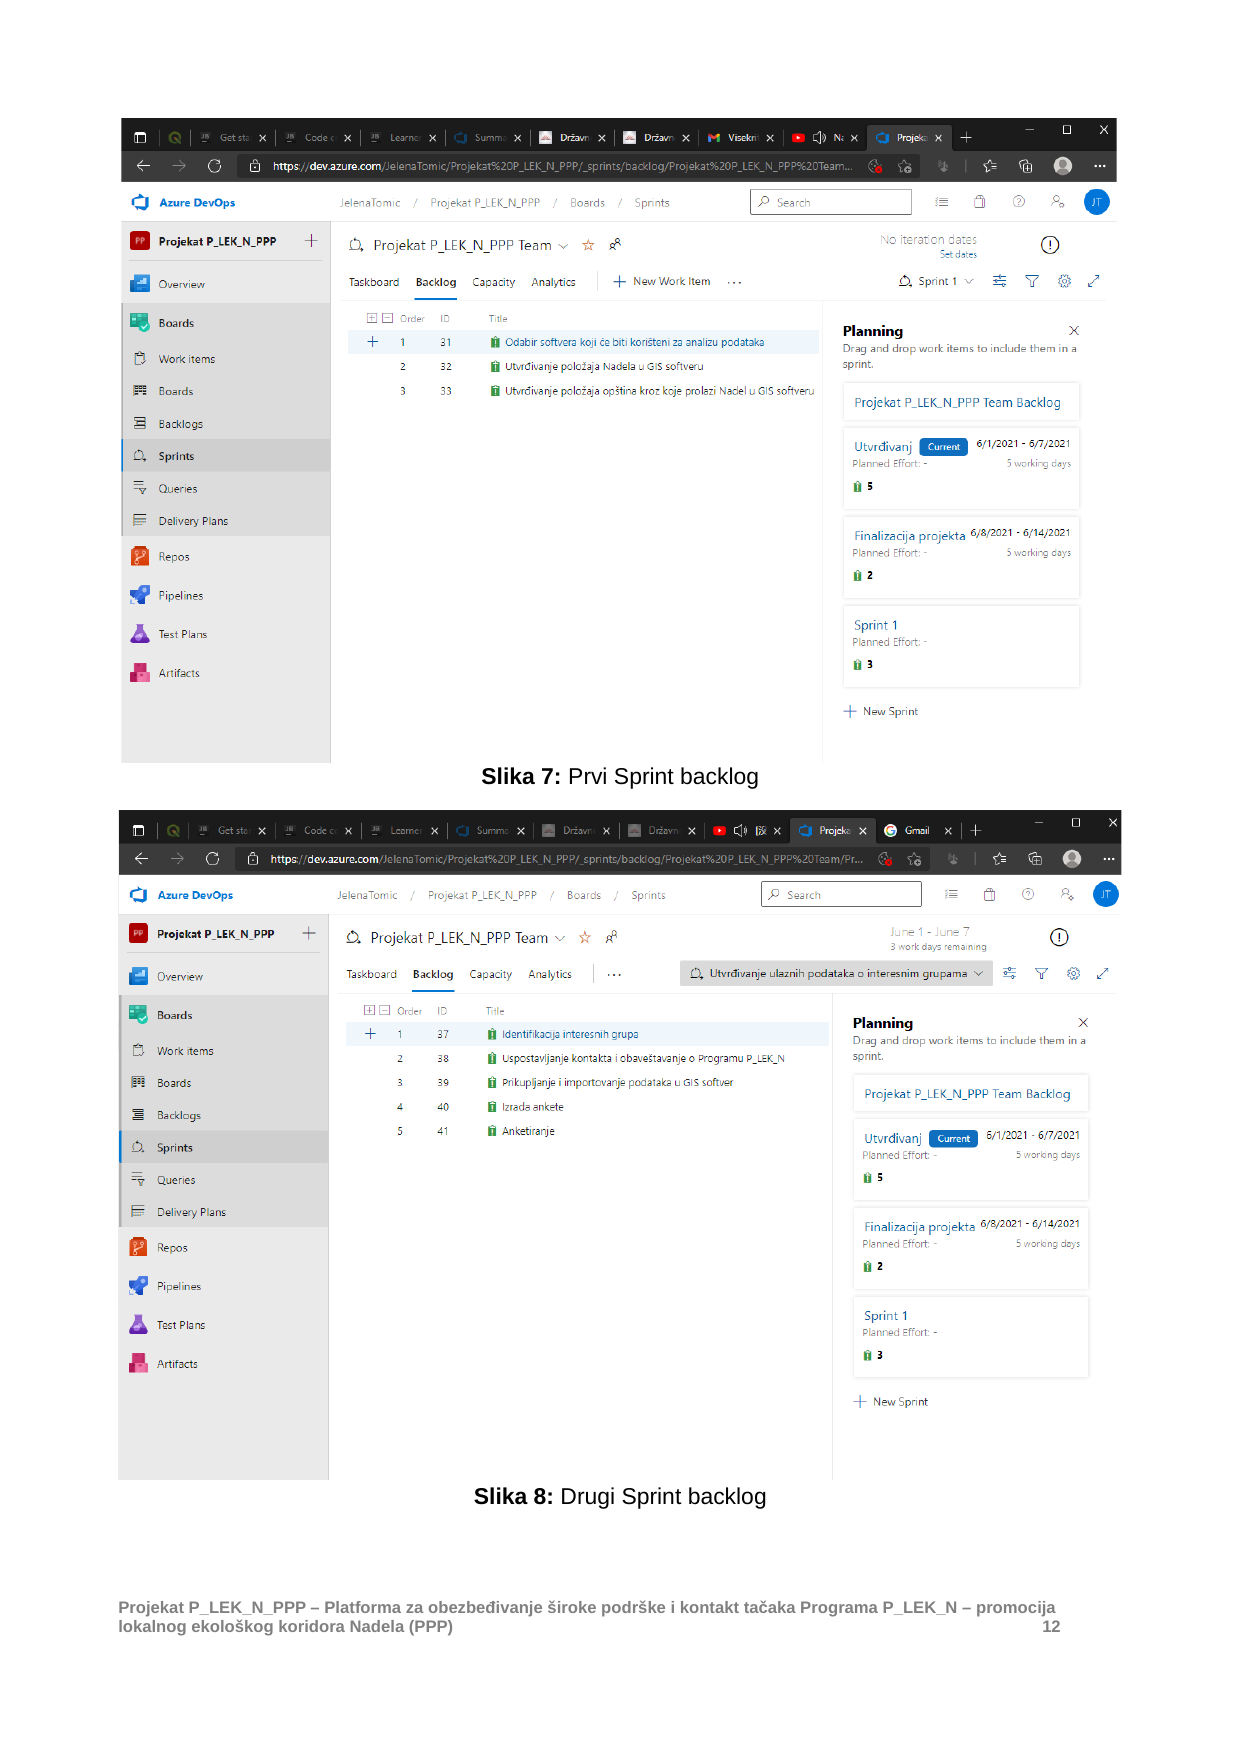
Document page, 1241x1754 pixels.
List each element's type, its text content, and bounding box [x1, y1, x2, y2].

picture [1017, 118, 1117, 763]
text Slika 7: Prvi Sprint backlog [118, 700, 1122, 789]
text Slika 8: Drugi Sprint backlog [118, 808, 1122, 1510]
picture [978, 810, 1122, 1480]
